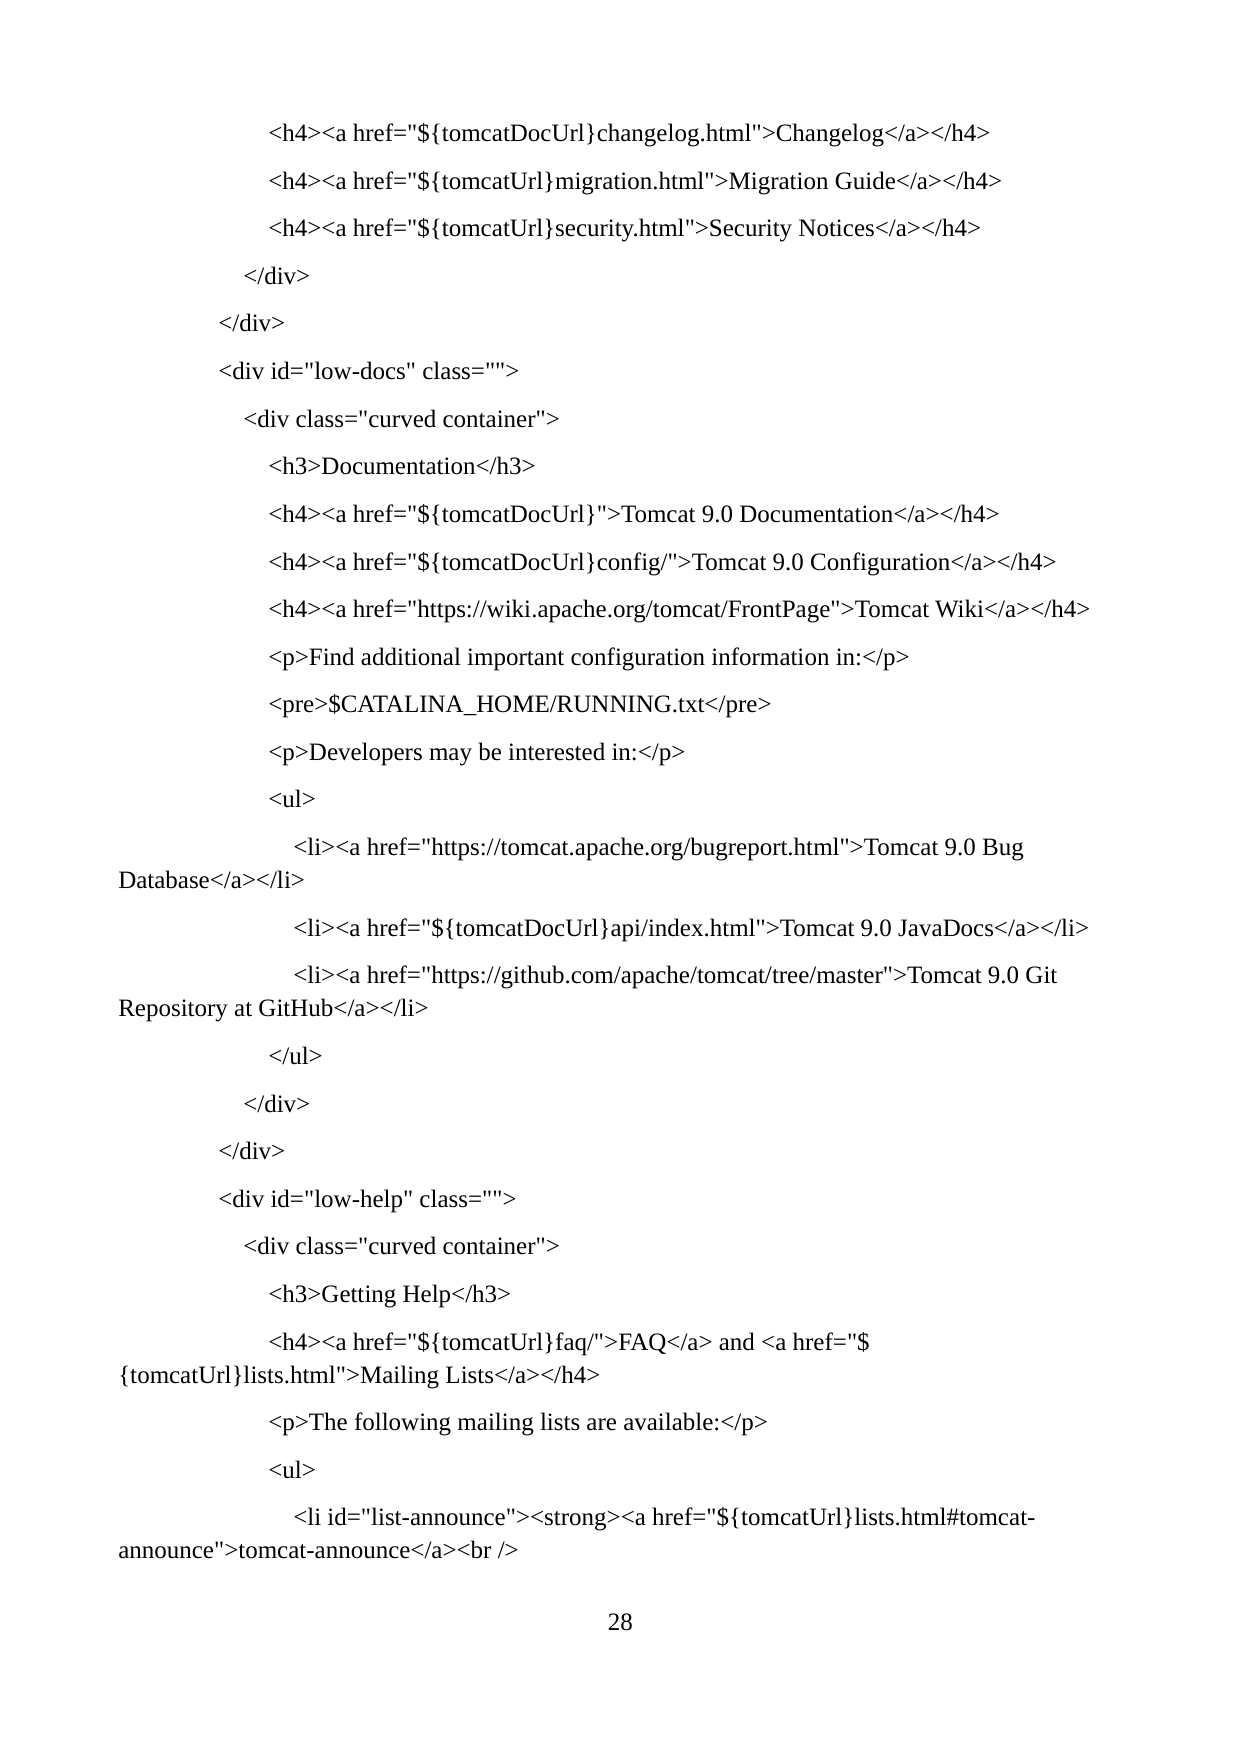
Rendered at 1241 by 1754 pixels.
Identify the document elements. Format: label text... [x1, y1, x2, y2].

text <pre>$CATALINA_HOME/RUNNING.txt</pre> [118, 689, 1122, 718]
text <p>Developers may be interested in:</p> [118, 737, 1122, 766]
text <p>Find additional important configuration information in:</p> [118, 642, 1122, 671]
text <li id="list-announce"><strong><a href="${tomcatUrl}lists.html#tomcat-announce">tomcat-announce</a><br /> [118, 1502, 1122, 1564]
text <div class="curved container"> [118, 404, 1122, 432]
text </div> [118, 1136, 1122, 1165]
text <ul> [118, 784, 1122, 813]
text <h4><a href="${tomcatUrl}faq/">FAQ</a> and <a href="${tomcatUrl}lists.html">Mailing Lists</a></h4> [118, 1327, 1122, 1388]
text <ul> [118, 1455, 1122, 1484]
text <h3>Documentation</h3> [118, 451, 1122, 480]
text <li><a href="${tomcatDocUrl}api/index.html">Tomcat 9.0 JavaDocs</a></li> [118, 913, 1122, 942]
text <li><a href="https://github.com/apache/tomcat/tree/master">Tomcat 9.0 Git Repository at GitHub</a></li> [118, 960, 1122, 1022]
text <div class="curved container"> [118, 1231, 1122, 1260]
text </ul> [118, 1041, 1122, 1070]
text <h4><a href="${tomcatDocUrl}">Tomcat 9.0 Documentation</a></h4> [118, 499, 1122, 528]
text </div> [118, 261, 1122, 290]
text <h4><a href="${tomcatUrl}migration.html">Migration Guide</a></h4> [118, 166, 1122, 194]
text <div id="low-help" class=""> [118, 1184, 1122, 1213]
text <div id="low-docs" class=""> [118, 356, 1122, 385]
text <h3>Getting Help</h3> [118, 1279, 1122, 1308]
text <h4><a href="${tomcatDocUrl}config/">Tomcat 9.0 Configuration</a></h4> [118, 547, 1122, 575]
text </div> [118, 308, 1122, 337]
text <p>The following mailing lists are available:</p> [118, 1407, 1122, 1436]
text </div> [118, 1089, 1122, 1117]
text <h4><a href="https://wiki.apache.org/tomcat/FrontPage">Tomcat Wiki</a></h4> [118, 594, 1122, 623]
text <li><a href="https://tomcat.apache.org/bugreport.html">Tomcat 9.0 Bug Database</a></li> [118, 832, 1122, 894]
text <h4><a href="${tomcatDocUrl}changelog.html">Changelog</a></h4> [118, 118, 1122, 147]
text <h4><a href="${tomcatUrl}security.html">Security Notices</a></h4> [118, 213, 1122, 242]
